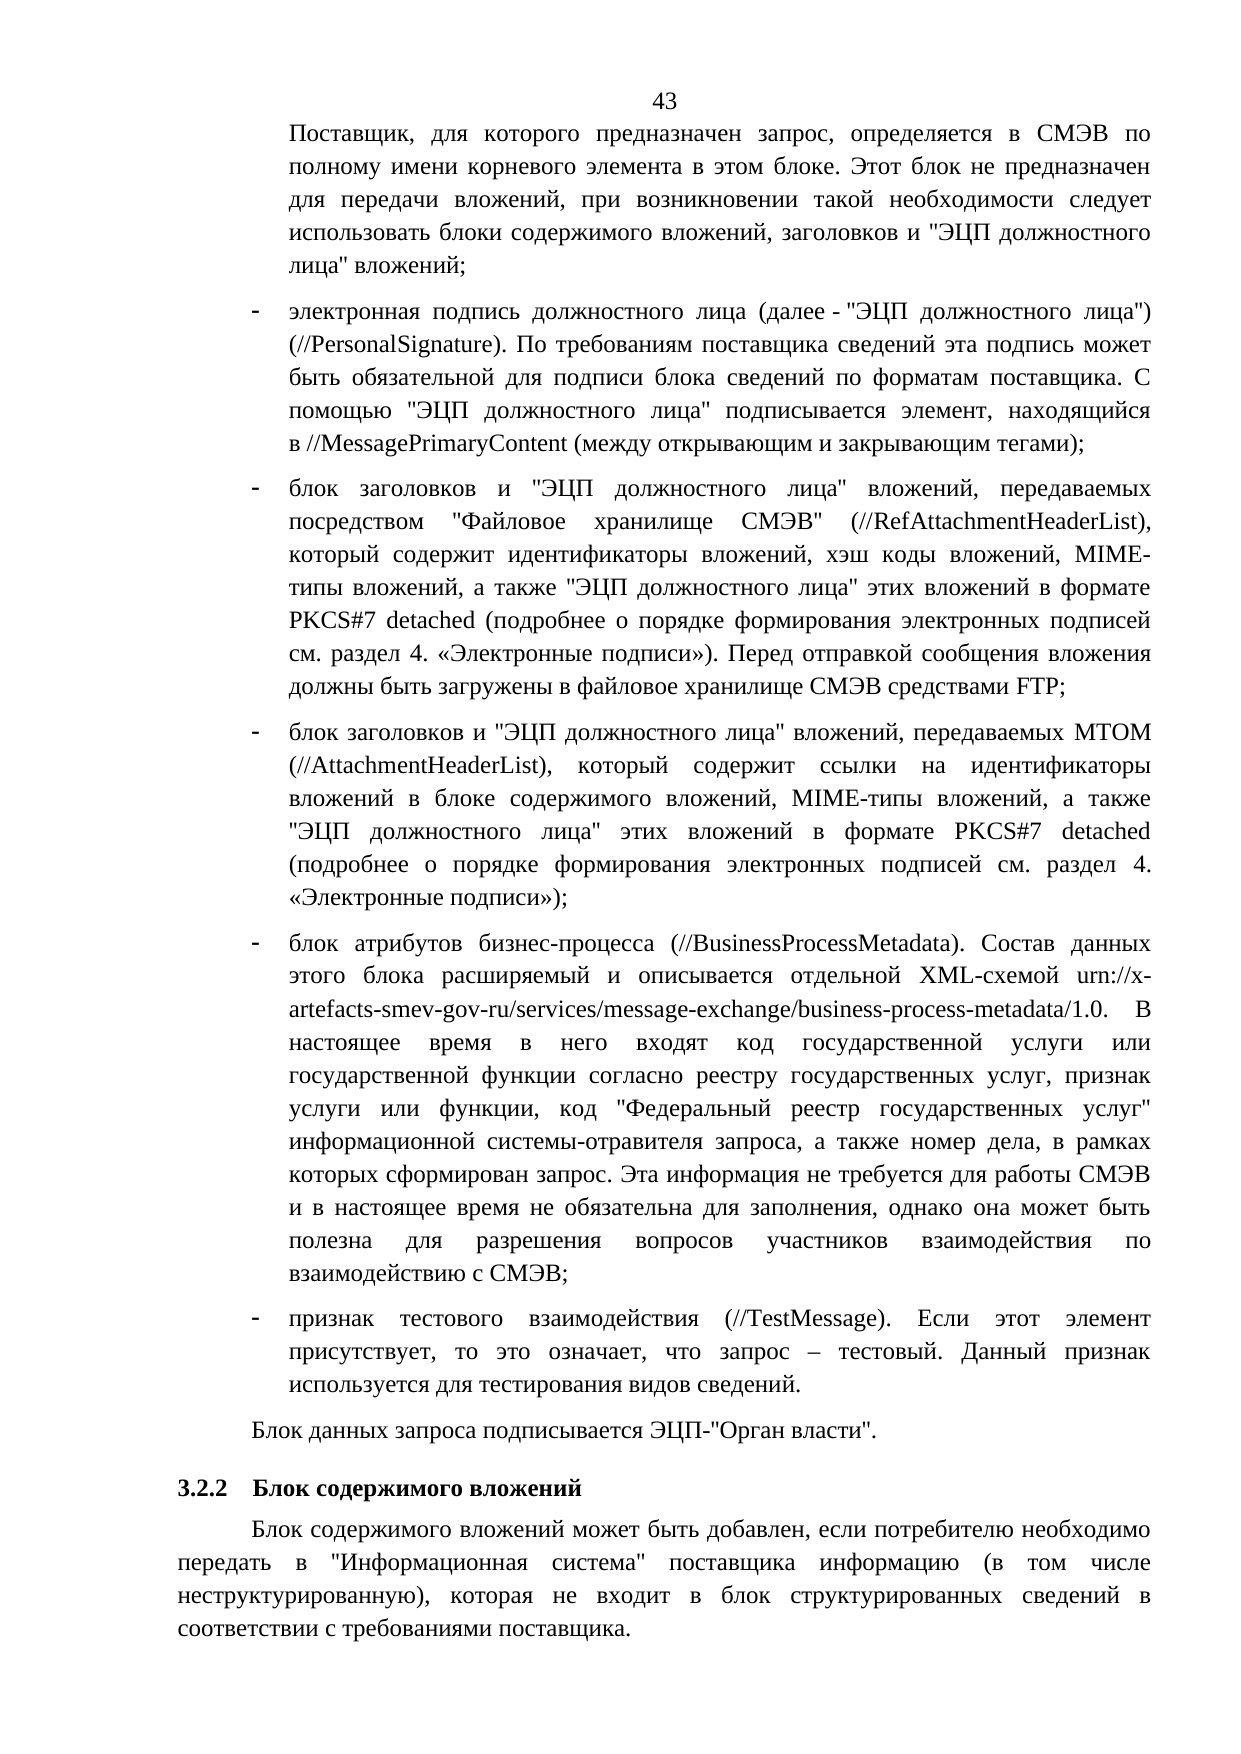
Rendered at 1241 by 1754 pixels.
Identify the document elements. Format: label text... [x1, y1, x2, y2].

list электронная подпись должностного лица (далее - ''ЭЦП должностного лица'') (//PersonalSignature). По требованиям поставщика сведений эта подпись может быть обязательной для подписи блока сведений по форматам поставщика. С помощью ''ЭЦП должностного лица'' подписывается элемент, находящийся в //MessagePrimaryContent (между открывающим и закрывающим тегами); [251, 296, 1152, 457]
list Поставщик, для которого предназначен запрос, определяется в СМЭВ по полному имени корневого элемента в этом блоке. Этот блок не предназначен для передачи вложений, при возникновении такой необходимости следует использовать блоки содержимого вложений, заголовков и ''ЭЦП должностного лица'' вложений; [251, 118, 1152, 279]
subtitle Блок содержимого вложений [177, 1473, 1152, 1502]
text Блок содержимого вложений может быть добавлен, если потребителю необходимо передать в ''Информационная система'' поставщика информацию (в том числе неструктурированную), которая не входит в блок структурированных сведений в соответствии с требованиями поставщика. [177, 1514, 1152, 1642]
list Блок данных запроса подписывается ЭЦП-''Орган власти''. [251, 1415, 1152, 1444]
list блок атрибутов бизнес-процесса (//BusinessProcessMetadata). Состав данных этого блока расширяемый и описывается отдельной XML-схемой urn://x-artefacts-smev-gov-ru/services/message-exchange/business-process-metadata/1.0. В настоящее время в него входят код государственной услуги или государственной функции согласно реестру государственных услуг, признак услуги или функции, код ''Федеральный реестр государственных услуг'' информационной системы-отравителя запроса, а также номер дела, в рамках которых сформирован запрос. Эта информация не требуется для работы СМЭВ и в настоящее время не обязательна для заполнения, однако она может быть полезна для разрешения вопросов участников взаимодействия по взаимодействию с СМЭВ; [251, 928, 1152, 1287]
list блок заголовков и ''ЭЦП должностного лица'' вложений, передаваемых посредством ''Файловое хранилище СМЭВ'' (//RefAttachmentHeaderList), который содержит идентификаторы вложений, хэш коды вложений, MIME-типы вложений, а также ''ЭЦП должностного лица'' этих вложений в формате PKCS#7 detached (подробнее о порядке формирования электронных подписей см. раздел 4. «Электронные подписи»). Перед отправкой сообщения вложения должны быть загружены в файловое хранилище СМЭВ средствами FTP; [251, 473, 1152, 700]
list признак тестового взаимодействия (//TestMessage). Если этот элемент присутствует, то это означает, что запрос – тестовый. Данный признак используется для тестирования видов сведений. [251, 1303, 1152, 1398]
list блок заголовков и ''ЭЦП должностного лица'' вложений, передаваемых MTOM (//AttachmentHeaderList), который содержит ссылки на идентификаторы вложений в блоке содержимого вложений, MIME-типы вложений, а также ''ЭЦП должностного лица'' этих вложений в формате PKCS#7 detached (подробнее о порядке формирования электронных подписей см. раздел 4. «Электронные подписи»); [251, 717, 1152, 911]
